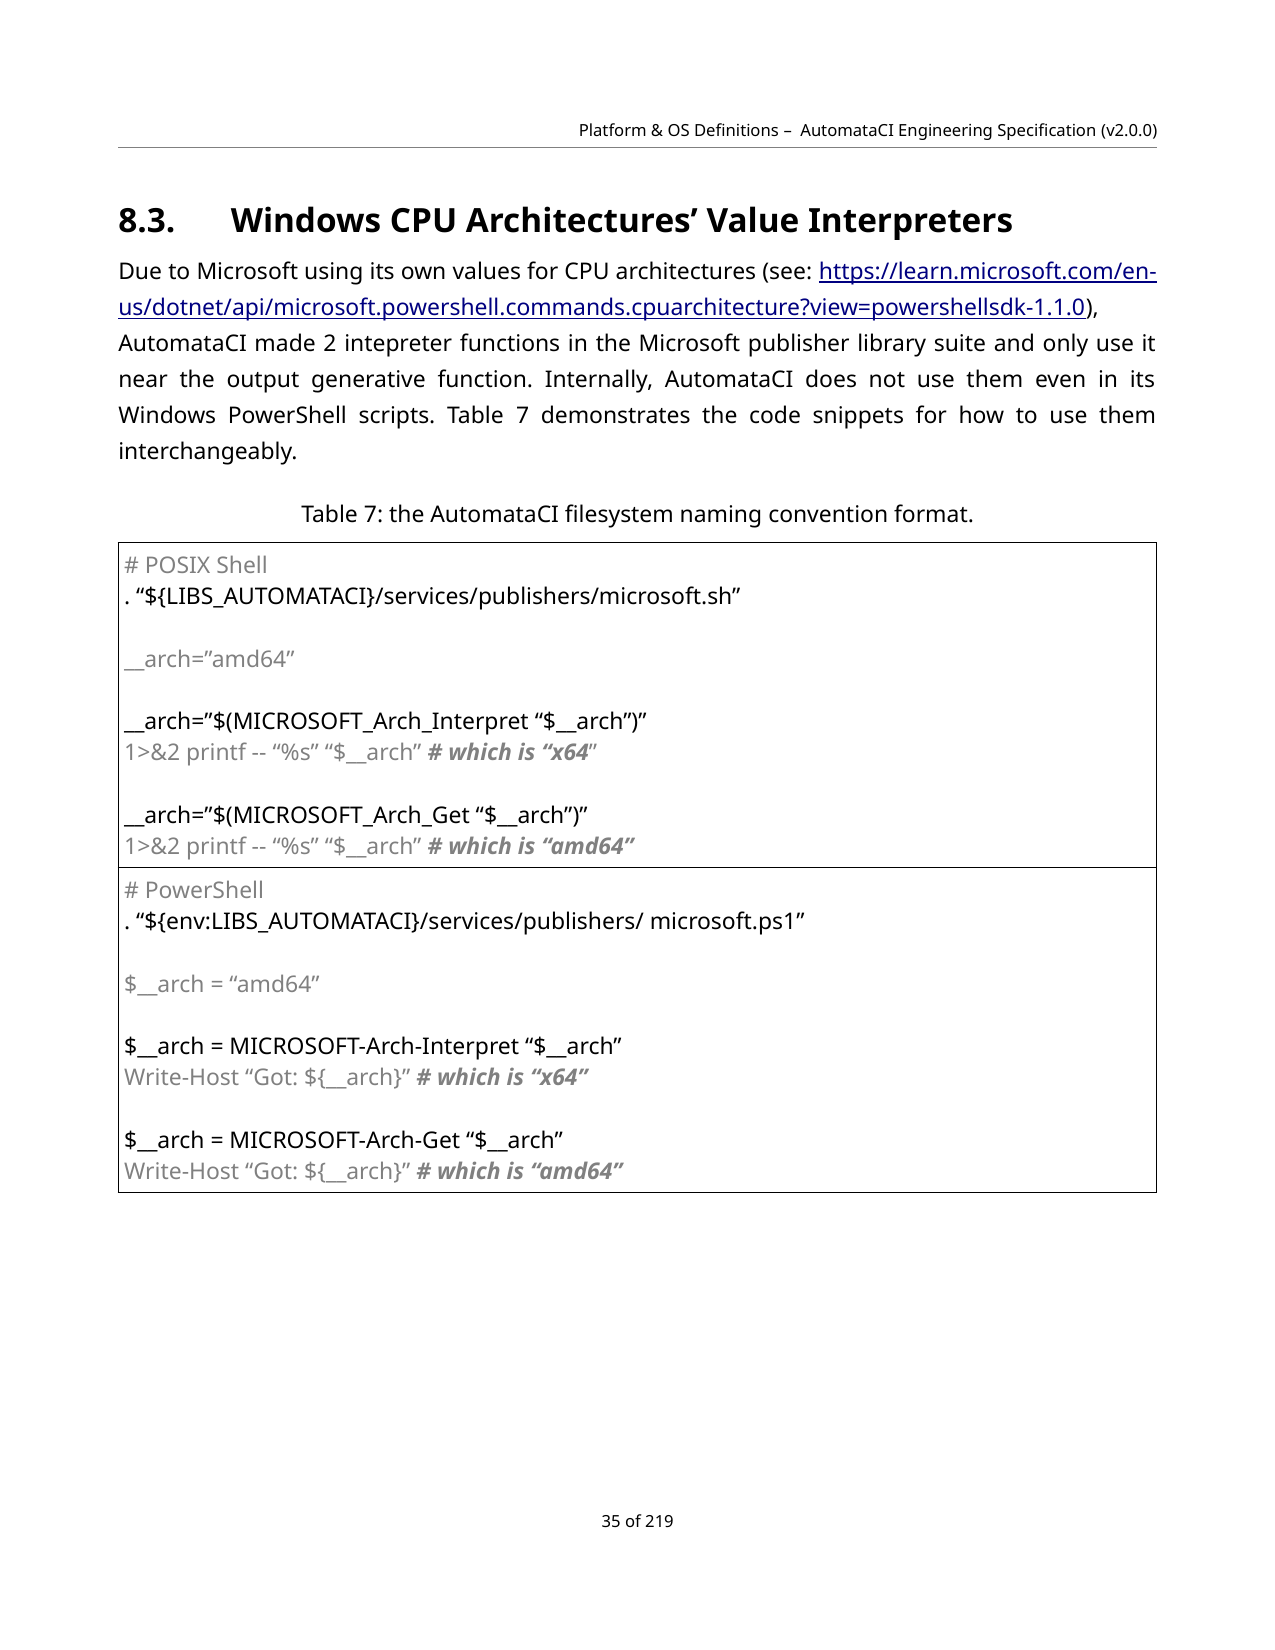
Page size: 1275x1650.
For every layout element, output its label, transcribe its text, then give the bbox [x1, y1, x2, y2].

text Due to Microsoft using its own values for CPU architectures (see: https://learn.microsoft.com/en-us/dotnet/api/microsoft.powershell.commands.cpuarchitecture?view=powershellsdk-1.1.0), AutomataCI made 2 intepreter functions in the Microsoft publisher library suite and only use it near the output generative function. Internally, AutomataCI does not use them even in its Windows PowerShell scripts. Table 7 demonstrates the code snippets for how to use them interchangeably. [118, 255, 1157, 466]
text Table 7: the AutomataCI filesystem naming convention format. [118, 498, 1157, 529]
table_cell # PowerShell . “${env:LIBS_AUTOMATACI}/services/publishers/ microsoft.ps1” $__arch = “amd64” $__arch = MICROSOFT-Arch-Interpret “$__arch” Write-Host “Got: ${__arch}” # which is “x64” $__arch = MICROSOFT-Arch-Get “$__arch” Write-Host “Got: ${__arch}” # which is “amd64” [119, 868, 1156, 1192]
table_header # POSIX Shell . “${LIBS_AUTOMATACI}/services/publishers/microsoft.sh” __arch=”amd64” __arch=”$(MICROSOFT_Arch_Interpret “$__arch”)” 1>&2 printf -- “%s” “$__arch” # which is “x64” __arch=”$(MICROSOFT_Arch_Get “$__arch”)” 1>&2 printf -- “%s” “$__arch” # which is “amd64” [119, 543, 1156, 867]
subtitle Windows CPU Architectures’ Value Interpreters [118, 197, 1157, 243]
